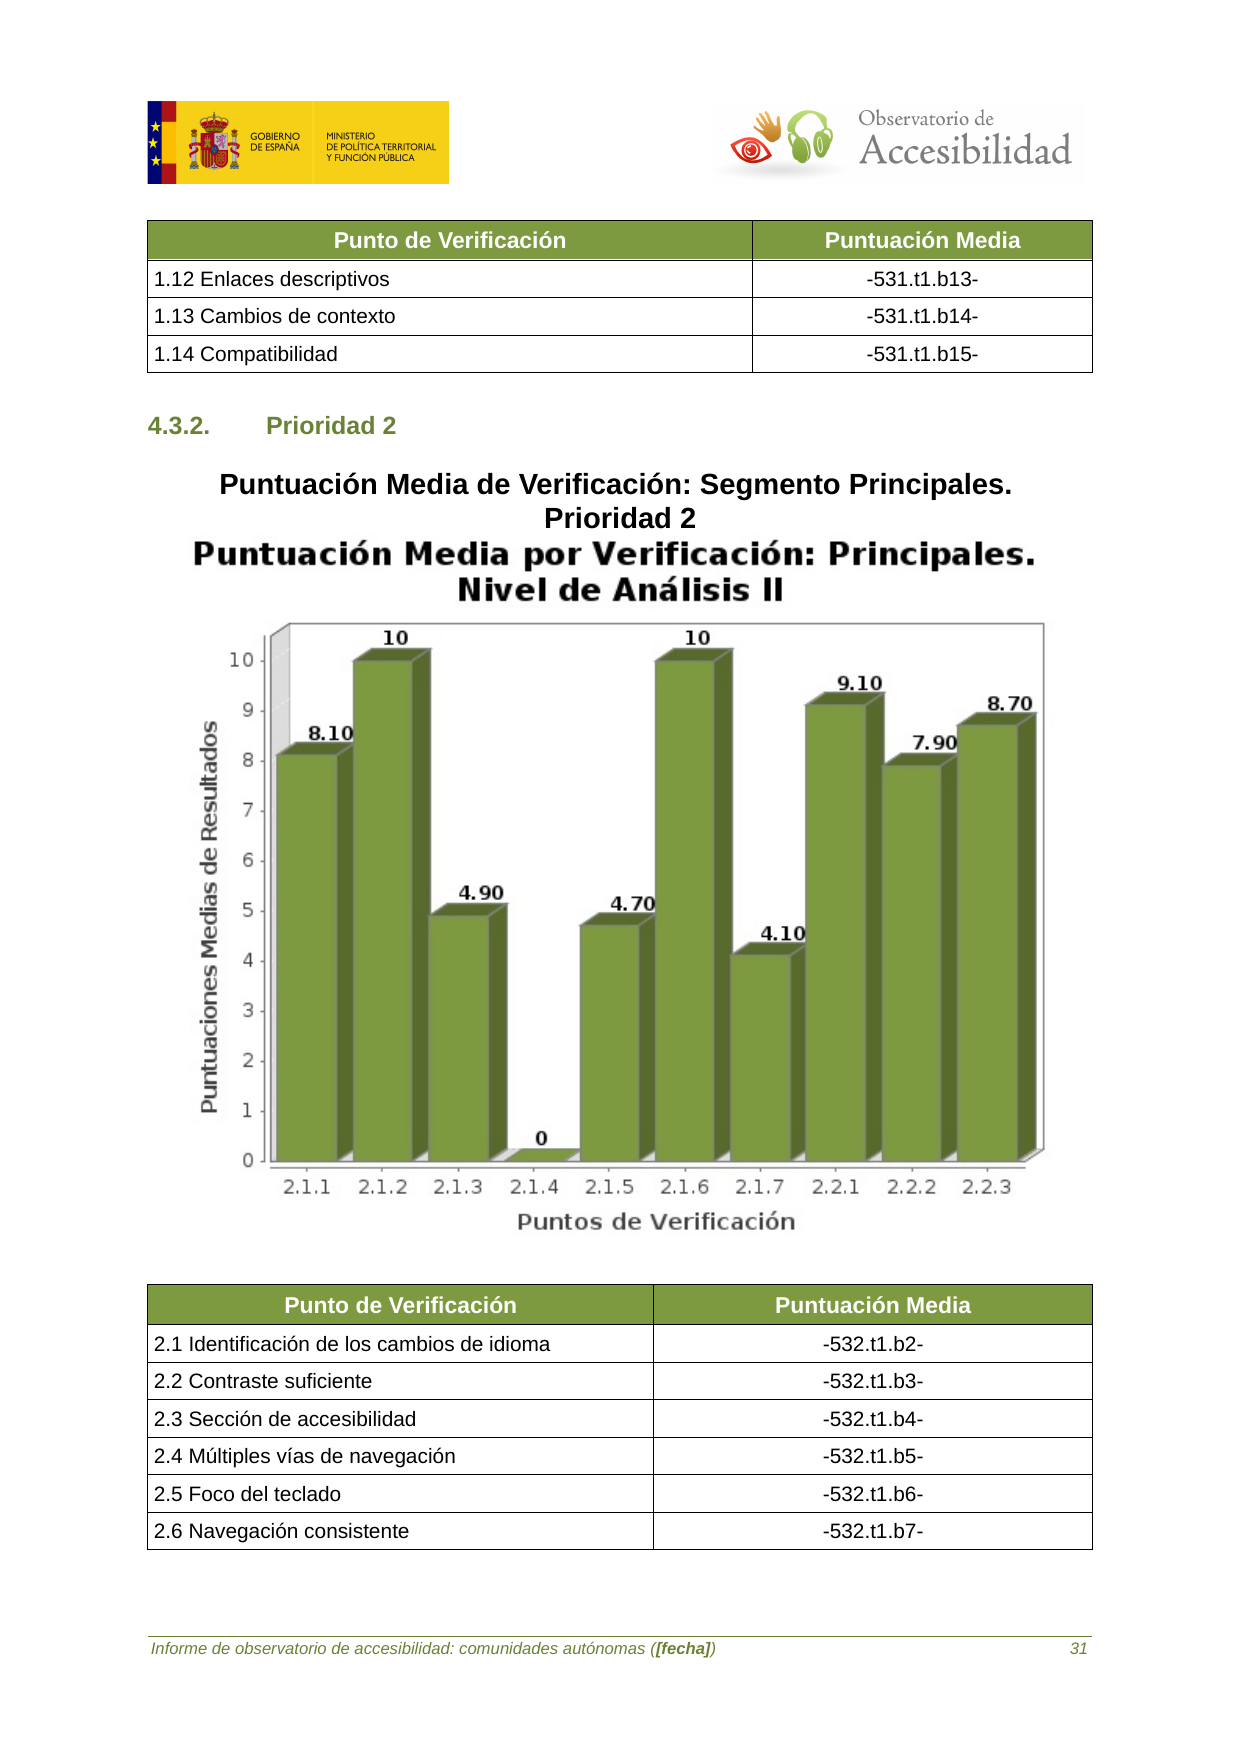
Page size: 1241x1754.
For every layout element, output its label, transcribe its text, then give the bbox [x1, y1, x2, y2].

table_cell 2.5 Foco del teclado [148, 1475, 653, 1512]
table_cell 2.2 Contraste suficiente [148, 1363, 653, 1399]
table_cell 1.13 Cambios de contexto [148, 298, 752, 334]
table_cell -532.t1.b3- [654, 1363, 1092, 1399]
table_cell -532.t1.b7- [654, 1513, 1092, 1549]
table_cell -532.t1.b6- [654, 1475, 1092, 1512]
picture [147, 101, 450, 184]
table_header Punto de Verificación [148, 221, 752, 259]
table_cell 2.6 Navegación consistente [148, 1513, 653, 1549]
table_cell 1.14 Compatibilidad [148, 336, 752, 372]
table_cell -532.t1.b2- [654, 1325, 1092, 1362]
text Puntuación Media de Verificación: Segmento Principales. [148, 467, 1092, 501]
table_header Puntuación Media [753, 221, 1092, 259]
table_cell -531.t1.b15- [753, 336, 1092, 372]
table_cell -532.t1.b4- [654, 1400, 1092, 1437]
table_cell 2.1 Identificación de los cambios de idioma [148, 1325, 653, 1362]
table_cell 1.12 Enlaces descriptivos [148, 261, 752, 297]
subtitle Prioridad 2 [148, 411, 1092, 439]
table_header Puntuación Media [654, 1285, 1092, 1324]
table_cell 2.4 Múltiples vías de navegación [148, 1438, 653, 1474]
text Prioridad 2 [148, 501, 1092, 534]
table_cell -532.t1.b5- [654, 1438, 1092, 1474]
table_cell -531.t1.b14- [753, 298, 1092, 334]
table_header Punto de Verificación [148, 1285, 653, 1324]
table_cell 2.3 Sección de accesibilidad [148, 1400, 653, 1437]
picture [178, 534, 1062, 1244]
table_cell -531.t1.b13- [753, 261, 1092, 297]
picture [710, 101, 1086, 184]
